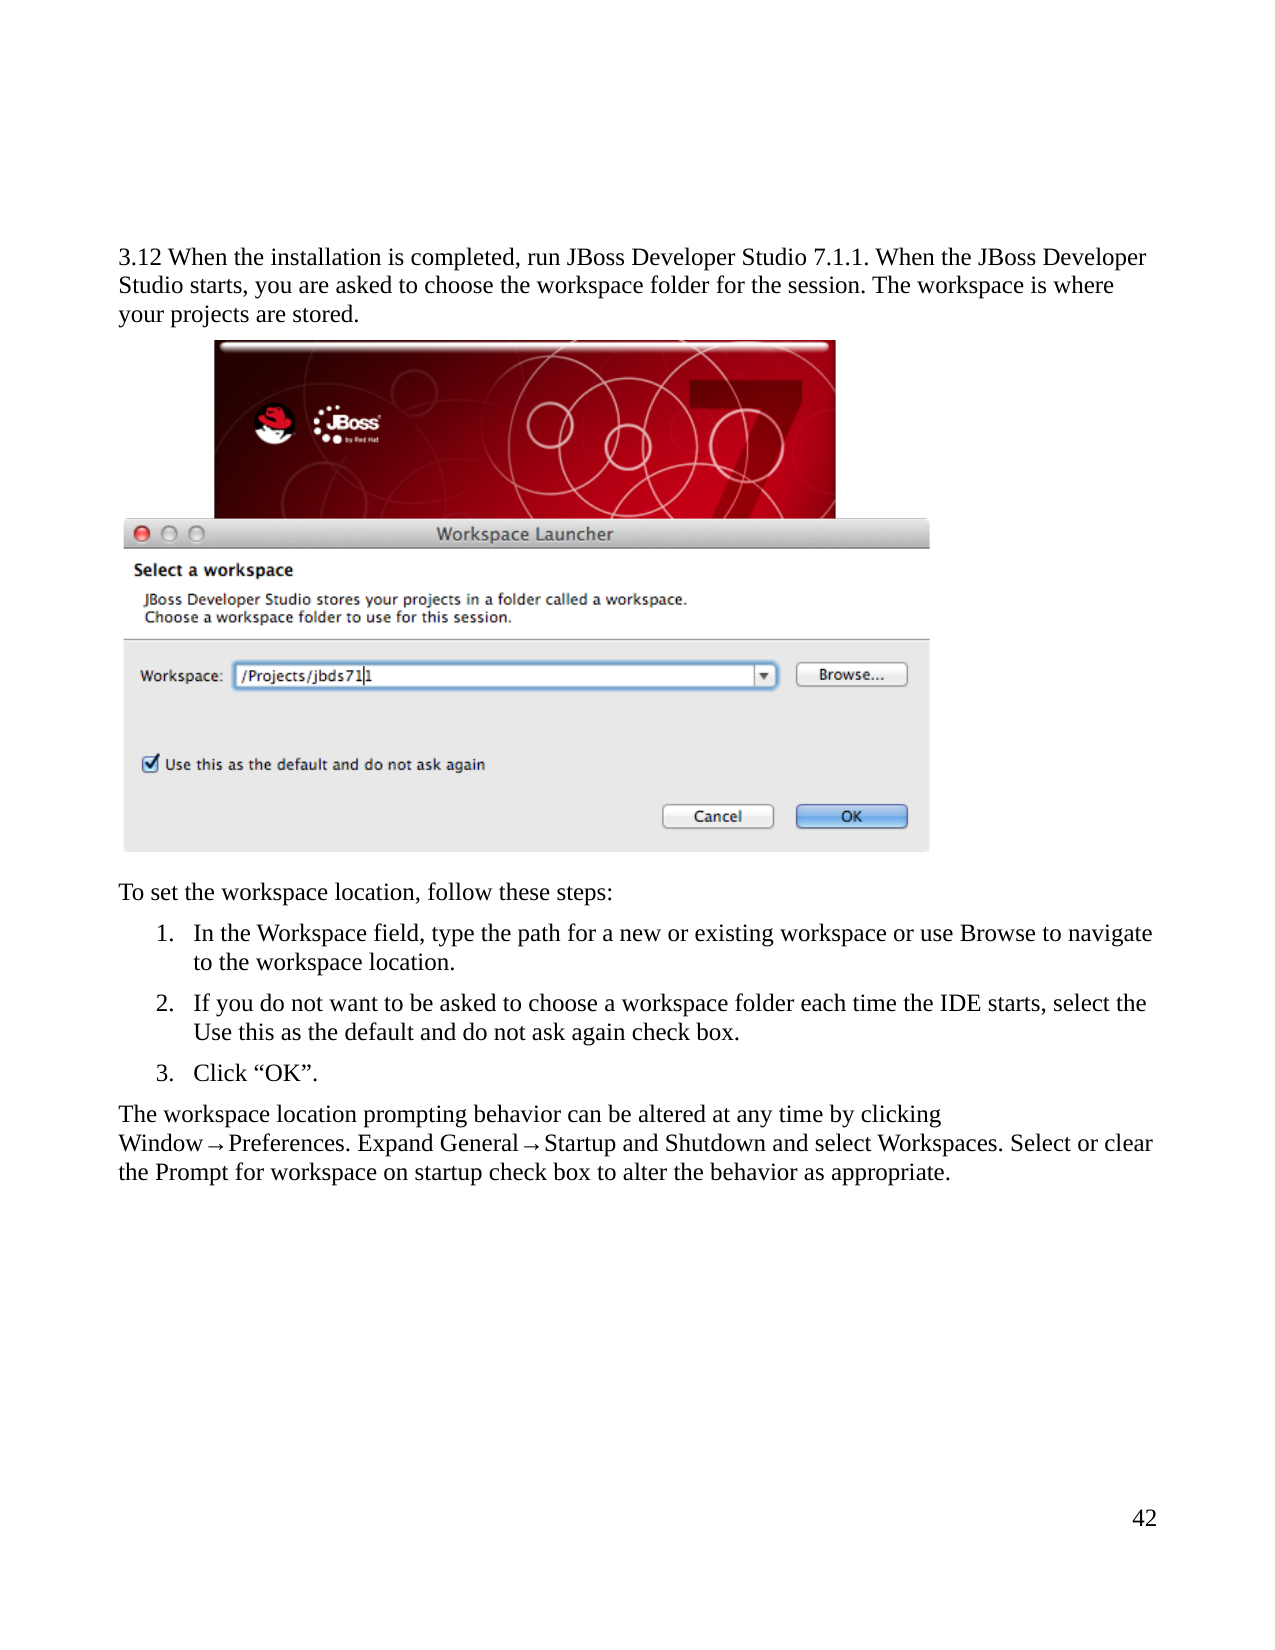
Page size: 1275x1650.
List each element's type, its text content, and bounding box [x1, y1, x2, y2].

list If you do not want to be asked to choose a workspace folder each time the IDE starts, select the Use this as the default and do not ask again check box. [156, 988, 1157, 1046]
text To set the workspace location, follow these steps: [118, 877, 1157, 906]
text 3.12 When the installation is completed, run JBoss Developer Studio 7.1.1. When the JBoss Developer Studio starts, you are asked to choose the workspace folder for the session. The workspace is where your projects are stored. [118, 242, 1157, 328]
list In the Workspace field, type the path for a new or existing workspace or use Browse to navigate to the workspace location. [156, 918, 1157, 976]
picture [123, 340, 930, 852]
text The workspace location prompting behavior can be altered at any time by clicking Window→Preferences. Expand General→Startup and Shutdown and select Workspaces. Select or clear the Prompt for workspace on startup check box to alter the behavior as appropriate. [118, 1099, 1157, 1186]
list Click “OK”. [156, 1058, 1157, 1087]
